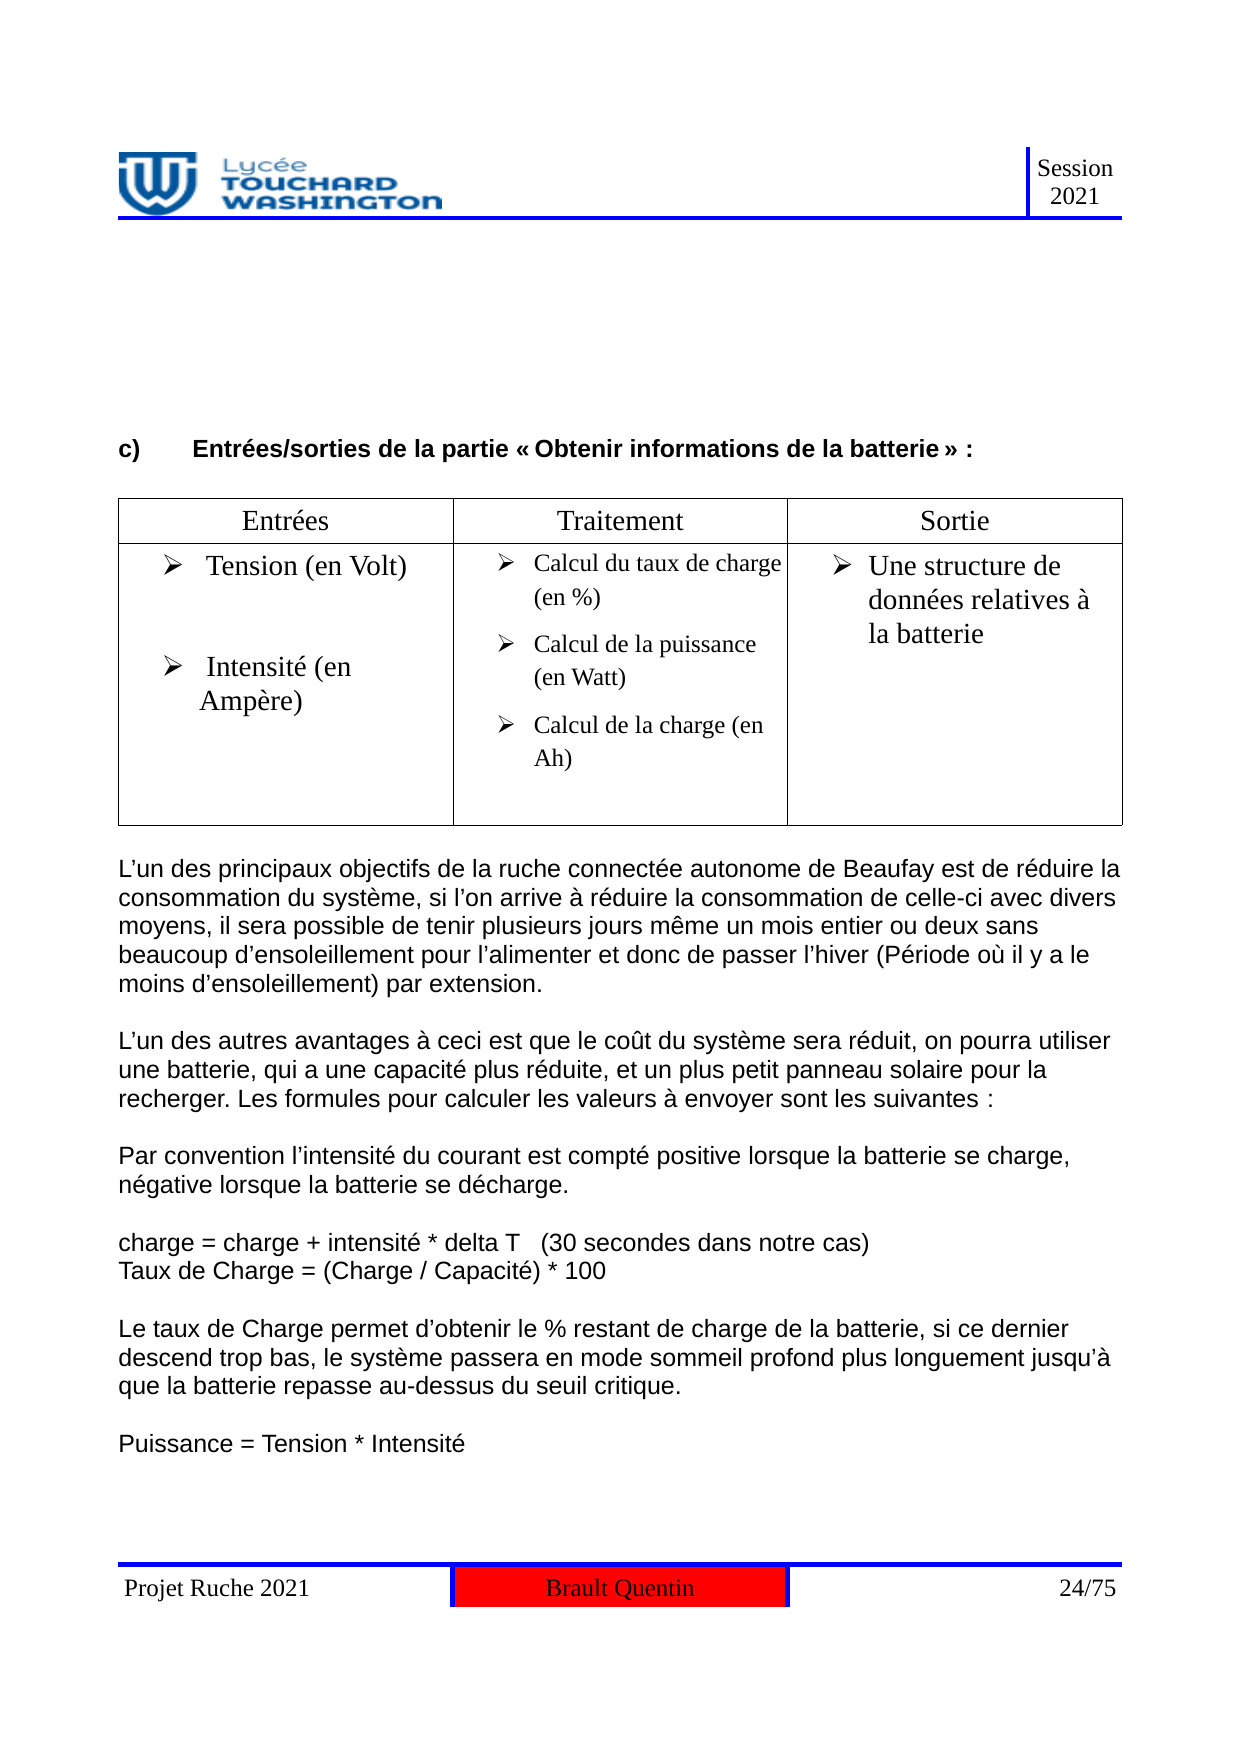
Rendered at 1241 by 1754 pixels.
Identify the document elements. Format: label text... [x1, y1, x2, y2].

table_header Entrées [119, 499, 453, 543]
text Par convention l’intensité du courant est compté positive lorsque la batterie se charge, négative lorsque la batterie se décharge. [118, 1141, 1122, 1199]
table_cell Une structure de données relatives à la batterie [788, 544, 1122, 825]
picture [118, 152, 442, 216]
text Le taux de Charge permet d’obtenir le % restant de charge de la batterie, si ce dernier descend trop bas, le système passera en mode sommeil profond plus longuement jusqu’à que la batterie repasse au-dessus du seuil critique. [118, 1314, 1122, 1400]
table_cell Calcul du taux de charge (en %) Calcul de la puissance (en Watt) Calcul de la charge (en Ah) [454, 544, 787, 825]
text L’un des principaux objectifs de la ruche connectée autonome de Beaufay est de réduire la consommation du système, si l’on arrive à réduire la consommation de celle-ci avec divers moyens, il sera possible de tenir plusieurs jours même un mois entier ou deux sans beaucoup d’ensoleillement pour l’alimenter et donc de passer l’hiver (Période où il y a le moins d’ensoleillement) par extension. [118, 854, 1122, 997]
table_header Traitement [454, 499, 787, 543]
table_header Sortie [788, 499, 1122, 543]
text Puissance = Tension * Intensité [118, 1429, 1122, 1457]
subtitle Entrées/sorties de la partie « Obtenir informations de la batterie » : [118, 434, 1122, 463]
text charge = charge + intensité * delta T (30 secondes dans notre cas) [118, 1227, 1122, 1256]
text L’un des autres avantages à ceci est que le coût du système sera réduit, on pourra utiliser une batterie, qui a une capacité plus réduite, et un plus petit panneau solaire pour la recherger. Les formules pour calculer les valeurs à envoyer sont les suivantes : [118, 997, 1122, 1112]
text Taux de Charge = (Charge / Capacité) * 100 [118, 1256, 1122, 1285]
table_cell Tension (en Volt) Intensité (en Ampère) [119, 544, 453, 825]
